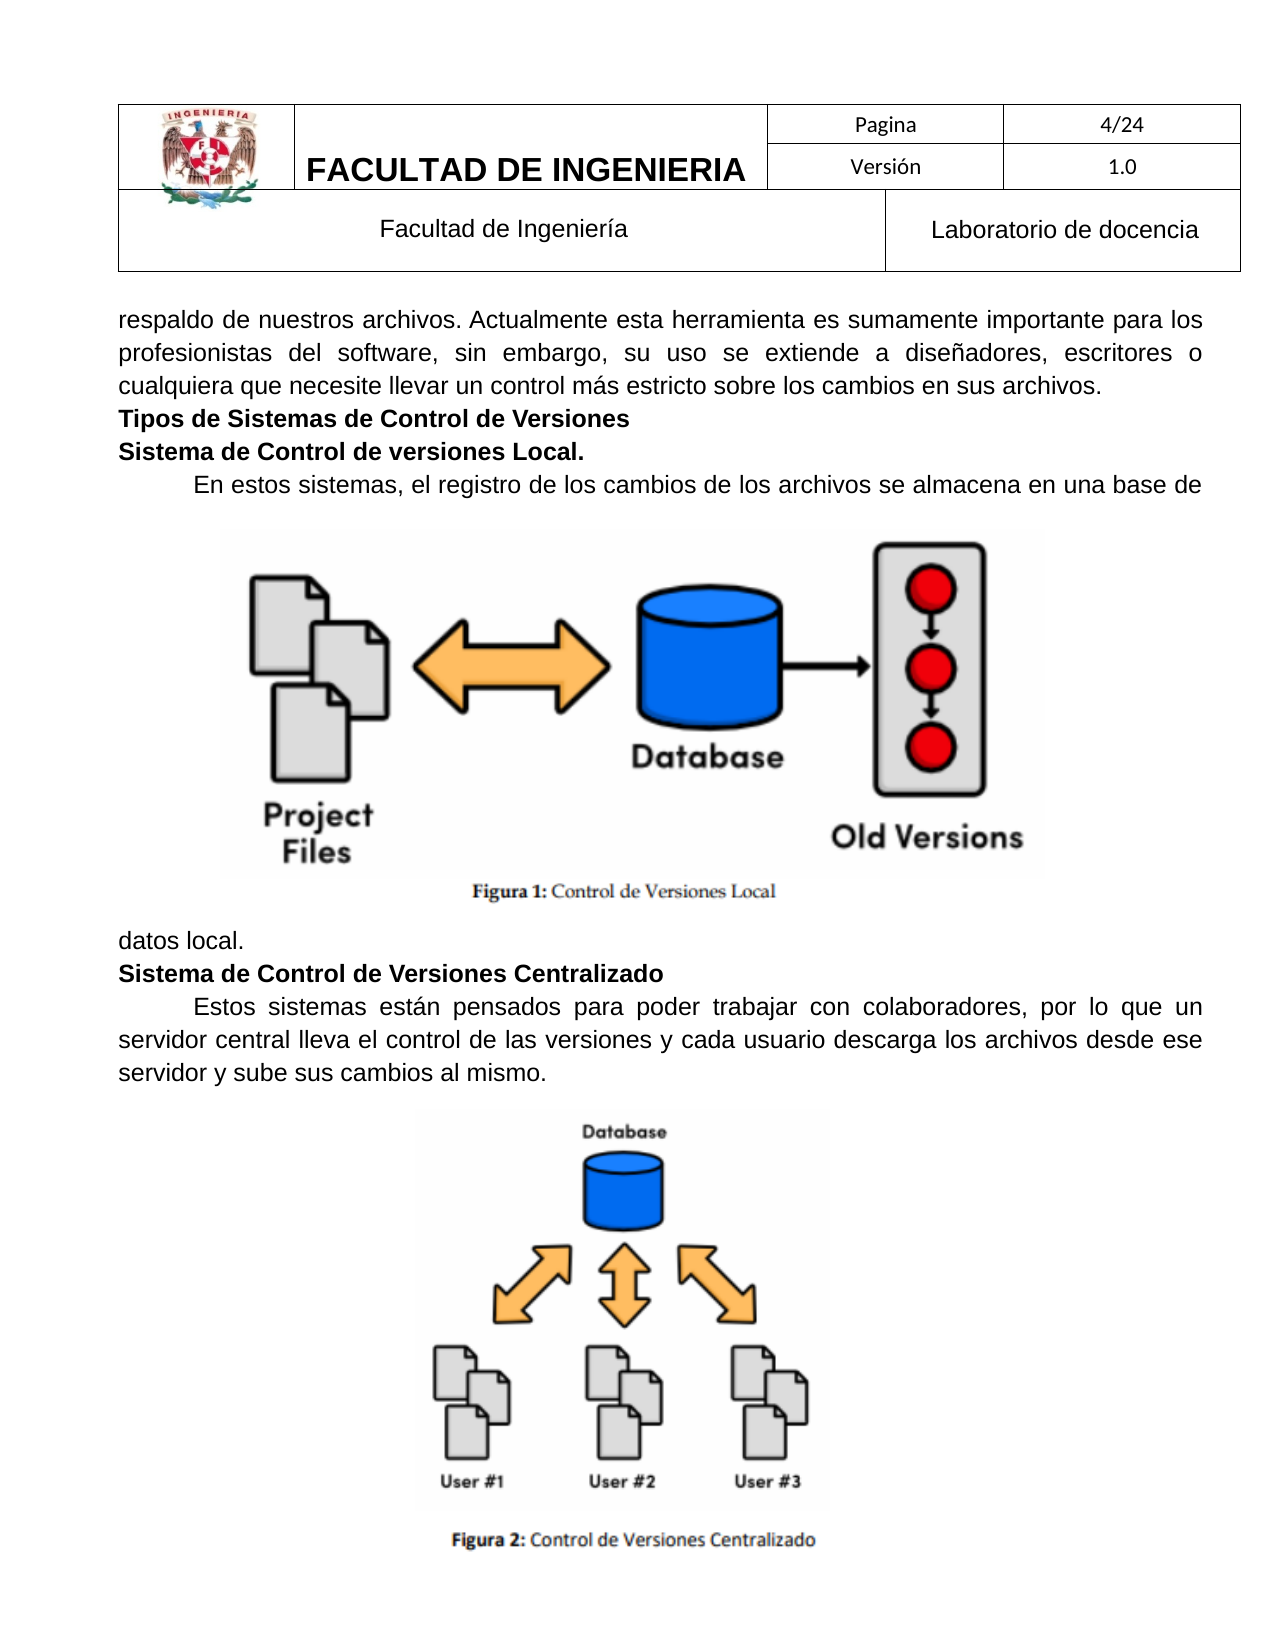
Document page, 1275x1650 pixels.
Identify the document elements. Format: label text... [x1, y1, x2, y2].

table_cell Pagina [768, 105, 1003, 143]
table_cell Versión [768, 144, 1003, 189]
text Sistema de Control de versiones Local. [118, 437, 1205, 466]
text Tipos de Sistemas de Control de Versiones [118, 404, 1205, 433]
table_header FACULTAD DE INGENIERIA [295, 105, 767, 189]
table_cell 1.0 [1004, 144, 1240, 189]
table_cell Facultad de Ingeniería [119, 190, 885, 271]
text Estos sistemas están pensados para poder trabajar con colaboradores, por lo que un servidor central lleva el control de las versiones y cada usuario descarga los archivos desde ese servidor y sube sus cambios al mismo. [118, 992, 1205, 1087]
table_cell 4/24 [1004, 105, 1240, 143]
text En estos sistemas, el registro de los cambios de los archivos se almacena en una base de datos local. [118, 470, 1205, 955]
table_header [119, 105, 157, 189]
text Sistema de Control de Versiones Centralizado [118, 959, 1205, 988]
table_cell Laboratorio de docencia [886, 190, 1240, 271]
table_header [261, 105, 294, 189]
text respaldo de nuestros archivos. Actualmente esta herramienta es sumamente importante para los profesionistas del software, sin embargo, su uso se extiende a diseñadores, escritores o cualquiera que necesite llevar un control más estricto sobre los cambios en sus archivos. [118, 305, 1205, 400]
